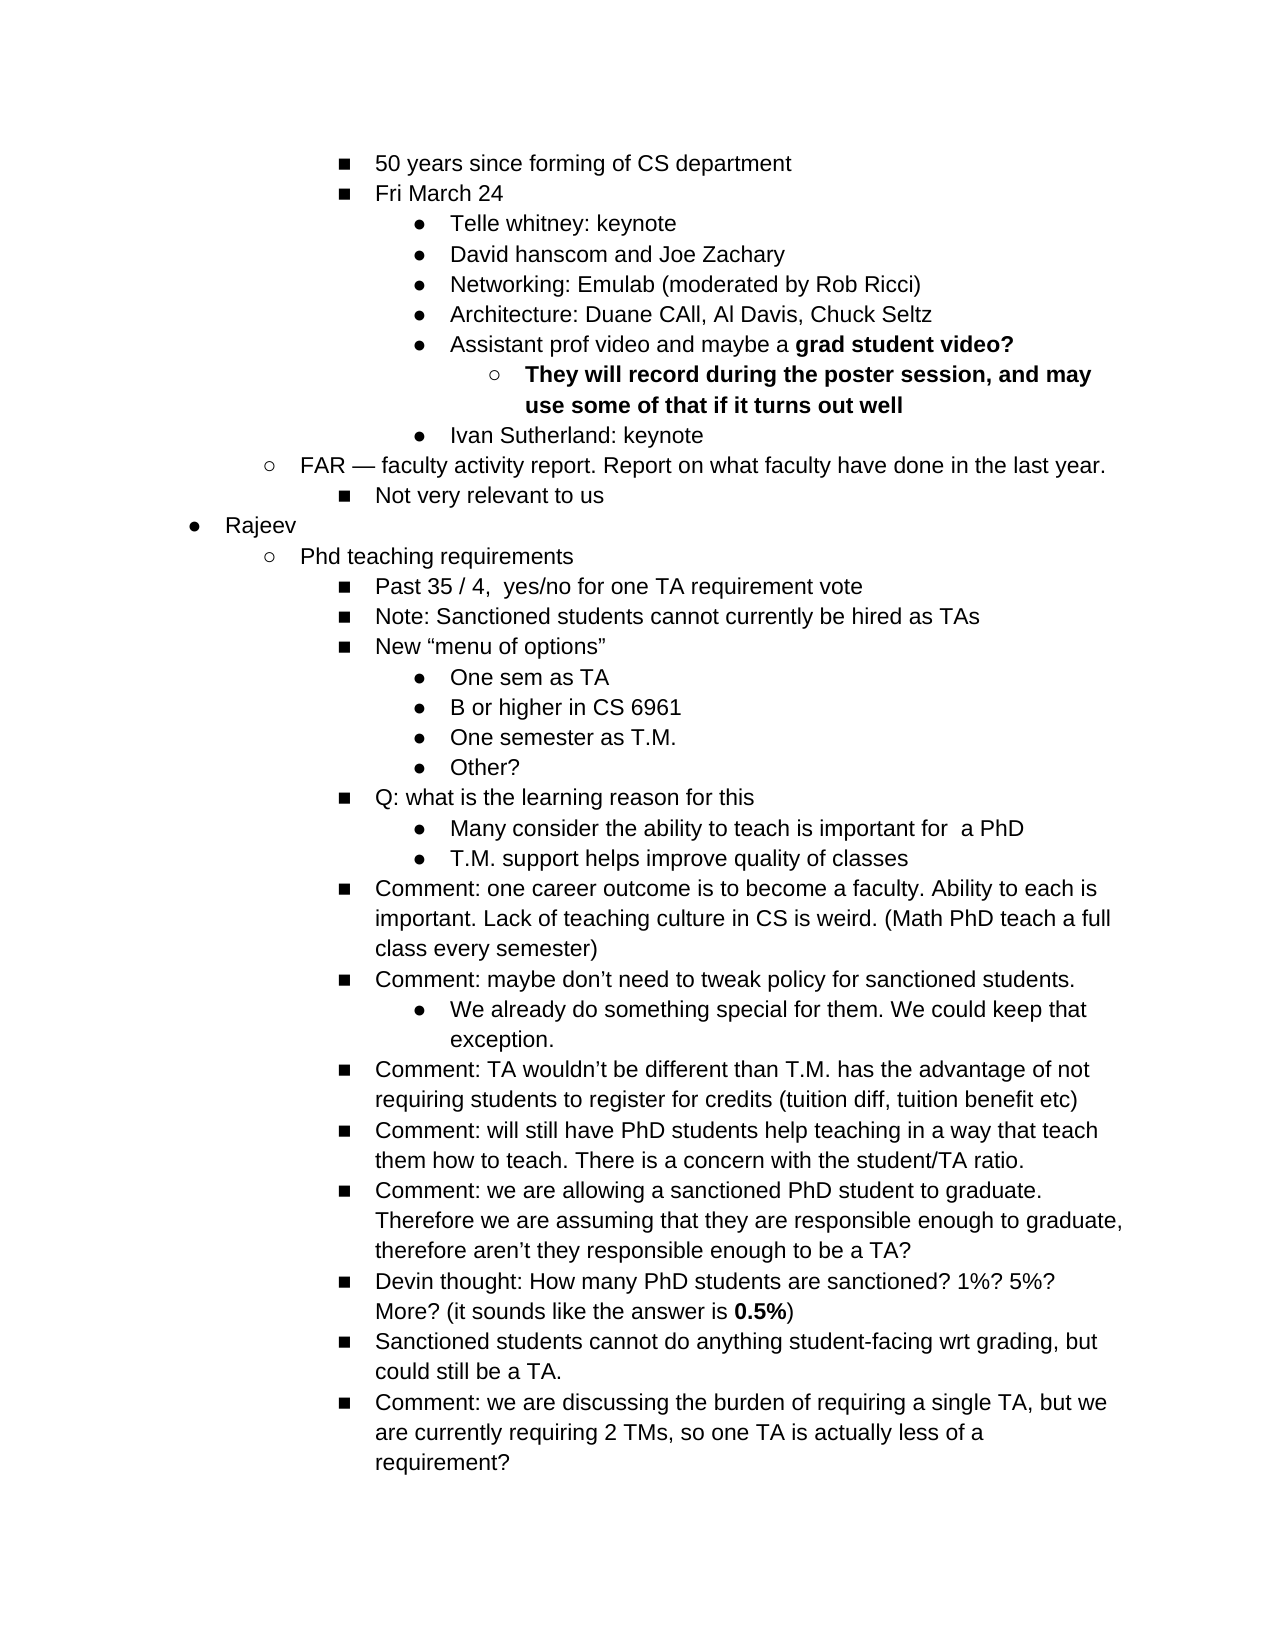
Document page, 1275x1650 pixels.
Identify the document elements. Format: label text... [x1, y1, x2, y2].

list FAR — faculty activity report. Report on what faculty have done in the last year. [262, 452, 1125, 478]
list Ivan Sutherland: keynote [412, 422, 1125, 448]
list Comment: one career outcome is to become a faculty. Ability to each is important. Lack of teaching culture in CS is weird. (Math PhD teach a full class every semester) [337, 875, 1125, 962]
list Comment: TA wouldn’t be different than T.M. has the advantage of not requiring students to register for credits (tuition diff, tuition benefit etc) [337, 1056, 1125, 1113]
list Other? [412, 754, 1125, 781]
list We already do something special for them. We could keep that exception. [412, 996, 1125, 1052]
list One semester as T.M. [412, 724, 1125, 750]
list B or higher in CS 6961 [412, 694, 1125, 720]
list Assistant prof video and maybe a grad student video? [412, 331, 1125, 358]
list Rajeev [187, 512, 1125, 539]
list Not very relevant to us [337, 482, 1125, 509]
list Telle whitney: keynote [412, 210, 1125, 237]
list Note: Sanctioned students cannot currently be hired as TAs [337, 603, 1125, 629]
list Q: what is the learning reason for this [337, 784, 1125, 811]
list One sem as TA [412, 663, 1125, 690]
list David hanscom and Joe Zachary [412, 241, 1125, 267]
list Networking: Emulab (moderated by Rob Ricci) [412, 271, 1125, 297]
list Fri March 24 [337, 180, 1125, 207]
list Many consider the ability to teach is important for a PhD [412, 814, 1125, 841]
list New “menu of options” [337, 633, 1125, 660]
list Past 35 / 4, yes/no for one TA requirement vote [337, 573, 1125, 599]
list Comment: maybe don’t need to tweak policy for sanctioned students. [337, 966, 1125, 992]
list Architecture: Duane CAll, Al Davis, Chuck Seltz [412, 301, 1125, 327]
list T.M. support helps improve quality of classes [412, 845, 1125, 871]
list Devin thought: How many PhD students are sanctioned? 1%? 5%? More? (it sounds like the answer is 0.5%) [337, 1268, 1125, 1324]
list Comment: will still have PhD students help teaching in a way that teach them how to teach. There is a concern with the student/TA ratio. [337, 1117, 1125, 1173]
list 50 years since forming of CS department [337, 150, 1125, 176]
list Comment: we are allowing a sanctioned PhD student to graduate. Therefore we are assuming that they are responsible enough to graduate, therefore aren’t they responsible enough to be a TA? [337, 1177, 1125, 1264]
list They will record during the poster session, and may use some of that if it turns out well [487, 361, 1125, 418]
list Phd teaching requirements [262, 543, 1125, 569]
list Sanctioned students cannot do anything student-facing wrt grading, but could still be a TA. [337, 1328, 1125, 1385]
list Comment: we are discussing the burden of requiring a single TA, but we are currently requiring 2 TMs, so one TA is actually less of a requirement? [337, 1388, 1125, 1475]
